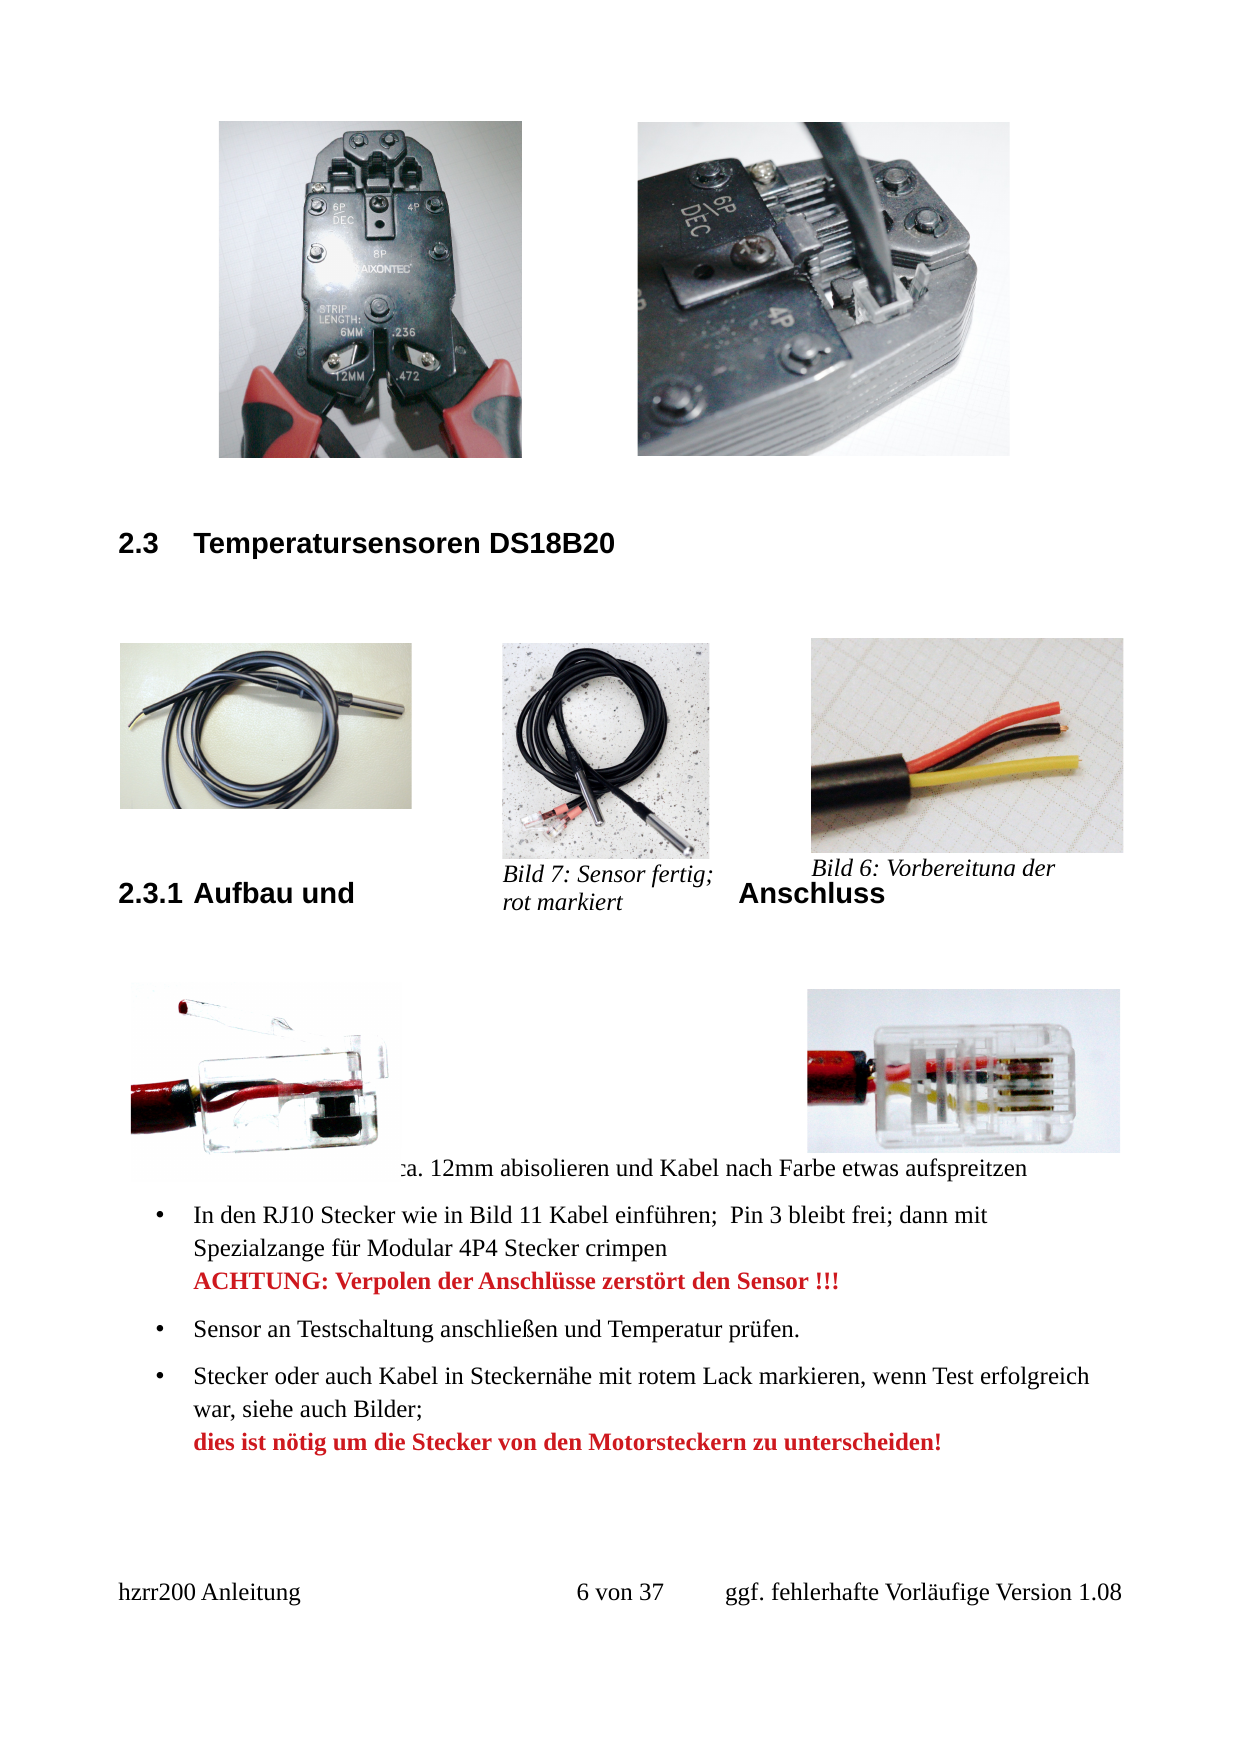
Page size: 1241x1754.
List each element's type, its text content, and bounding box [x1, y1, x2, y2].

text Bild 11: Sensor Stecker, Kontaktseite [807, 966, 1120, 989]
subtitle Aufbau und Anschluss [118, 574, 1122, 909]
list Stecker oder auch Kabel in Steckernähe mit rotem Lack markieren, wenn Test erfolgreich war, siehe auch Bilder; dies ist nötig um die Stecker von den Motorsteckern zu unterscheiden! [156, 1361, 1122, 1456]
text Bild 7: Sensor fertig; rot markiert [502, 620, 738, 916]
list Kabel wie in Bild 6 ca. 12mm abisolieren und Kabel nach Farbe etwas aufspreitzen [402, 1004, 1122, 1181]
text Bild 6: Vorbereitung der Kabelenden [811, 853, 1123, 876]
text Bild 5: Crimpen eines RJ10 (4P4) Steckers [638, 99, 1010, 122]
picture [130, 982, 402, 1182]
picture [811, 638, 1124, 853]
subtitle Temperatursensoren DS18B20 [118, 526, 1122, 560]
picture [120, 643, 412, 809]
picture [807, 989, 1121, 1153]
text Bild 10: Sensorstecker; Lasche oben [131, 959, 507, 1148]
list In den RJ10 Stecker wie in Bild 11 Kabel einführen; Pin 3 bleibt frei; dann mit Spezialzange für Modular 4P4 Stecker crimpen ACHTUNG: Verpolen der Anschlüsse zerstört den Sensor !!! [156, 1200, 1122, 1295]
list Sensor an Testschaltung anschließen und Temperatur prüfen. [156, 1314, 1122, 1343]
text Bild 4: Crimpzange für 6Px, 8Px und 4Px Modular Stecker (RJ-) [219, 98, 522, 121]
text Bild 8: Sensor wie geliefert [120, 621, 412, 643]
picture [218, 121, 522, 458]
picture [637, 122, 1010, 456]
picture [502, 643, 710, 859]
text Bild 6: Vorbereitung der Kabelenden [811, 615, 1123, 638]
